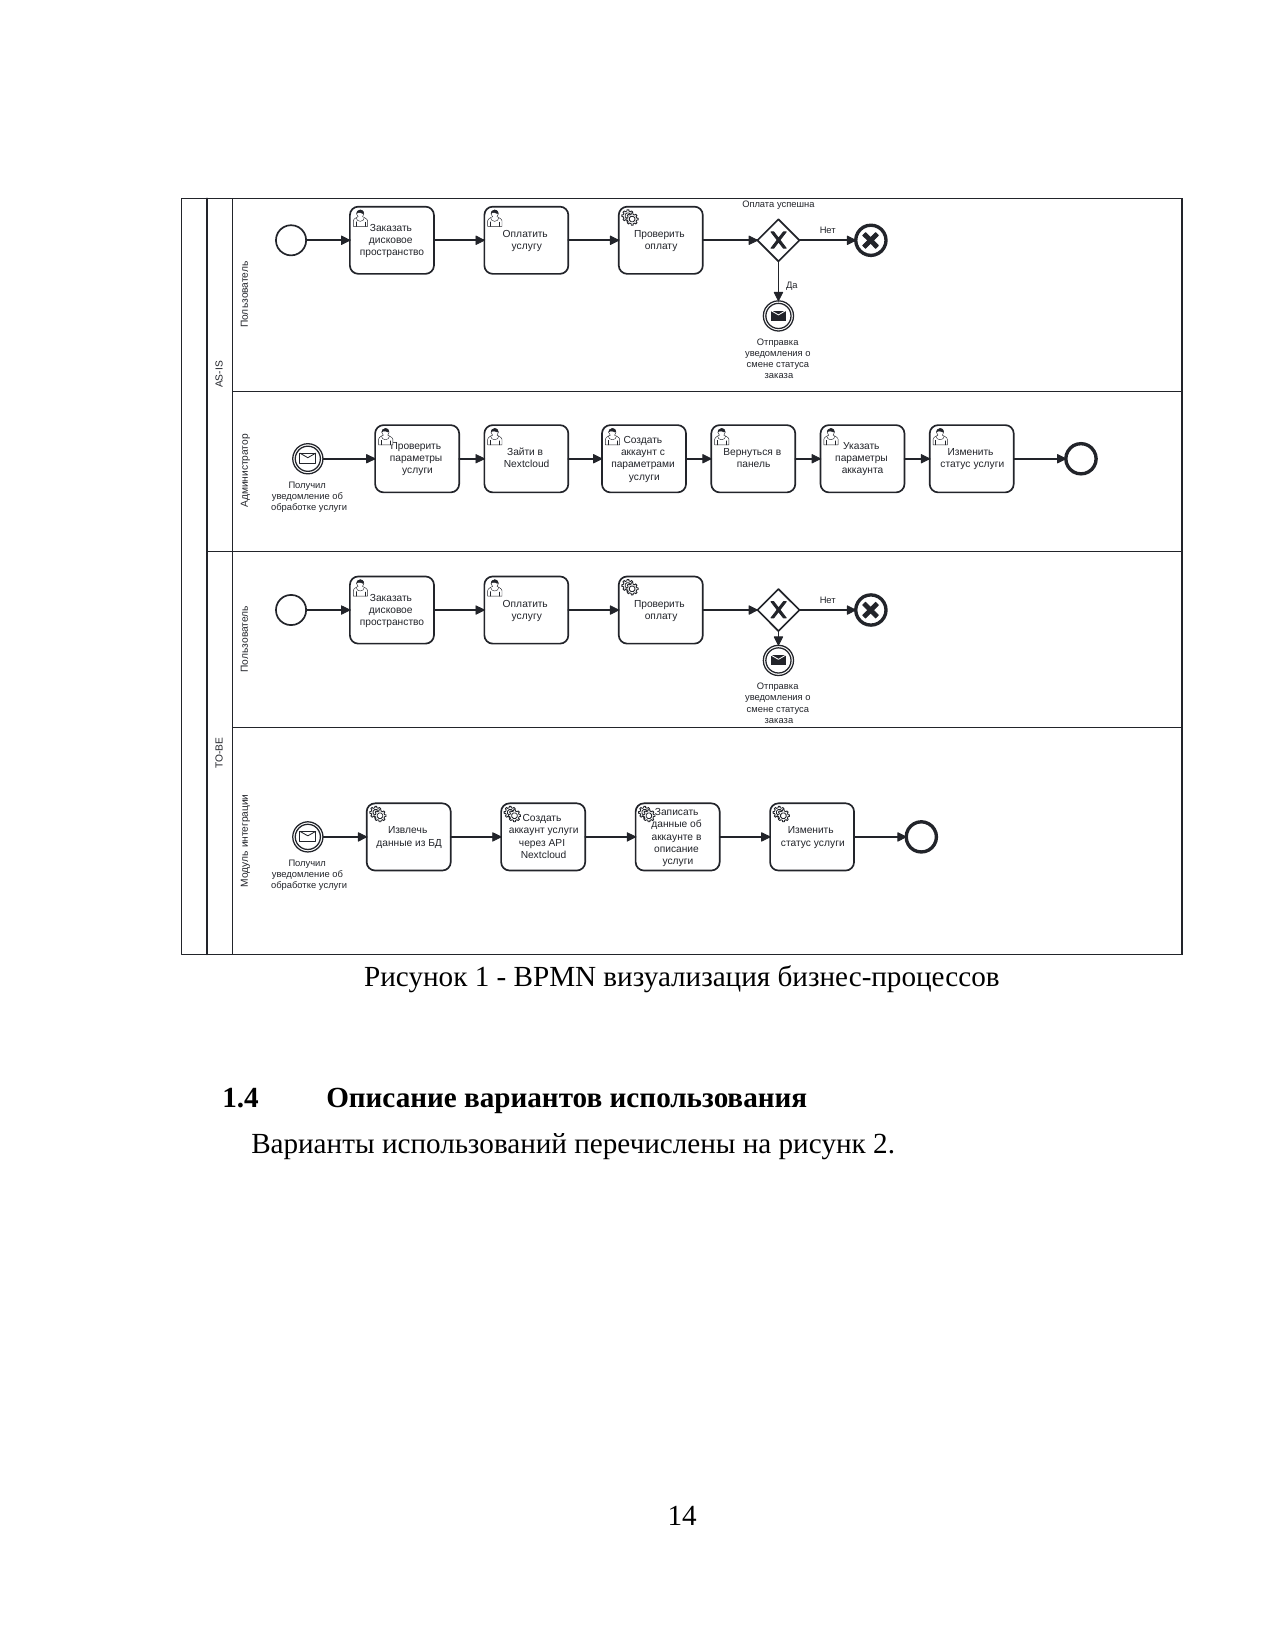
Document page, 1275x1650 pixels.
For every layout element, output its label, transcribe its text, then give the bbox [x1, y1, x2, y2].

subtitle Описание вариантов использования [215, 1081, 1186, 1114]
text Варианты использований перечислены на рисунк 2. [177, 1127, 1186, 1160]
text Рисунок 1 - BPMN визуализация бизнес-процессов [162, 194, 1201, 993]
